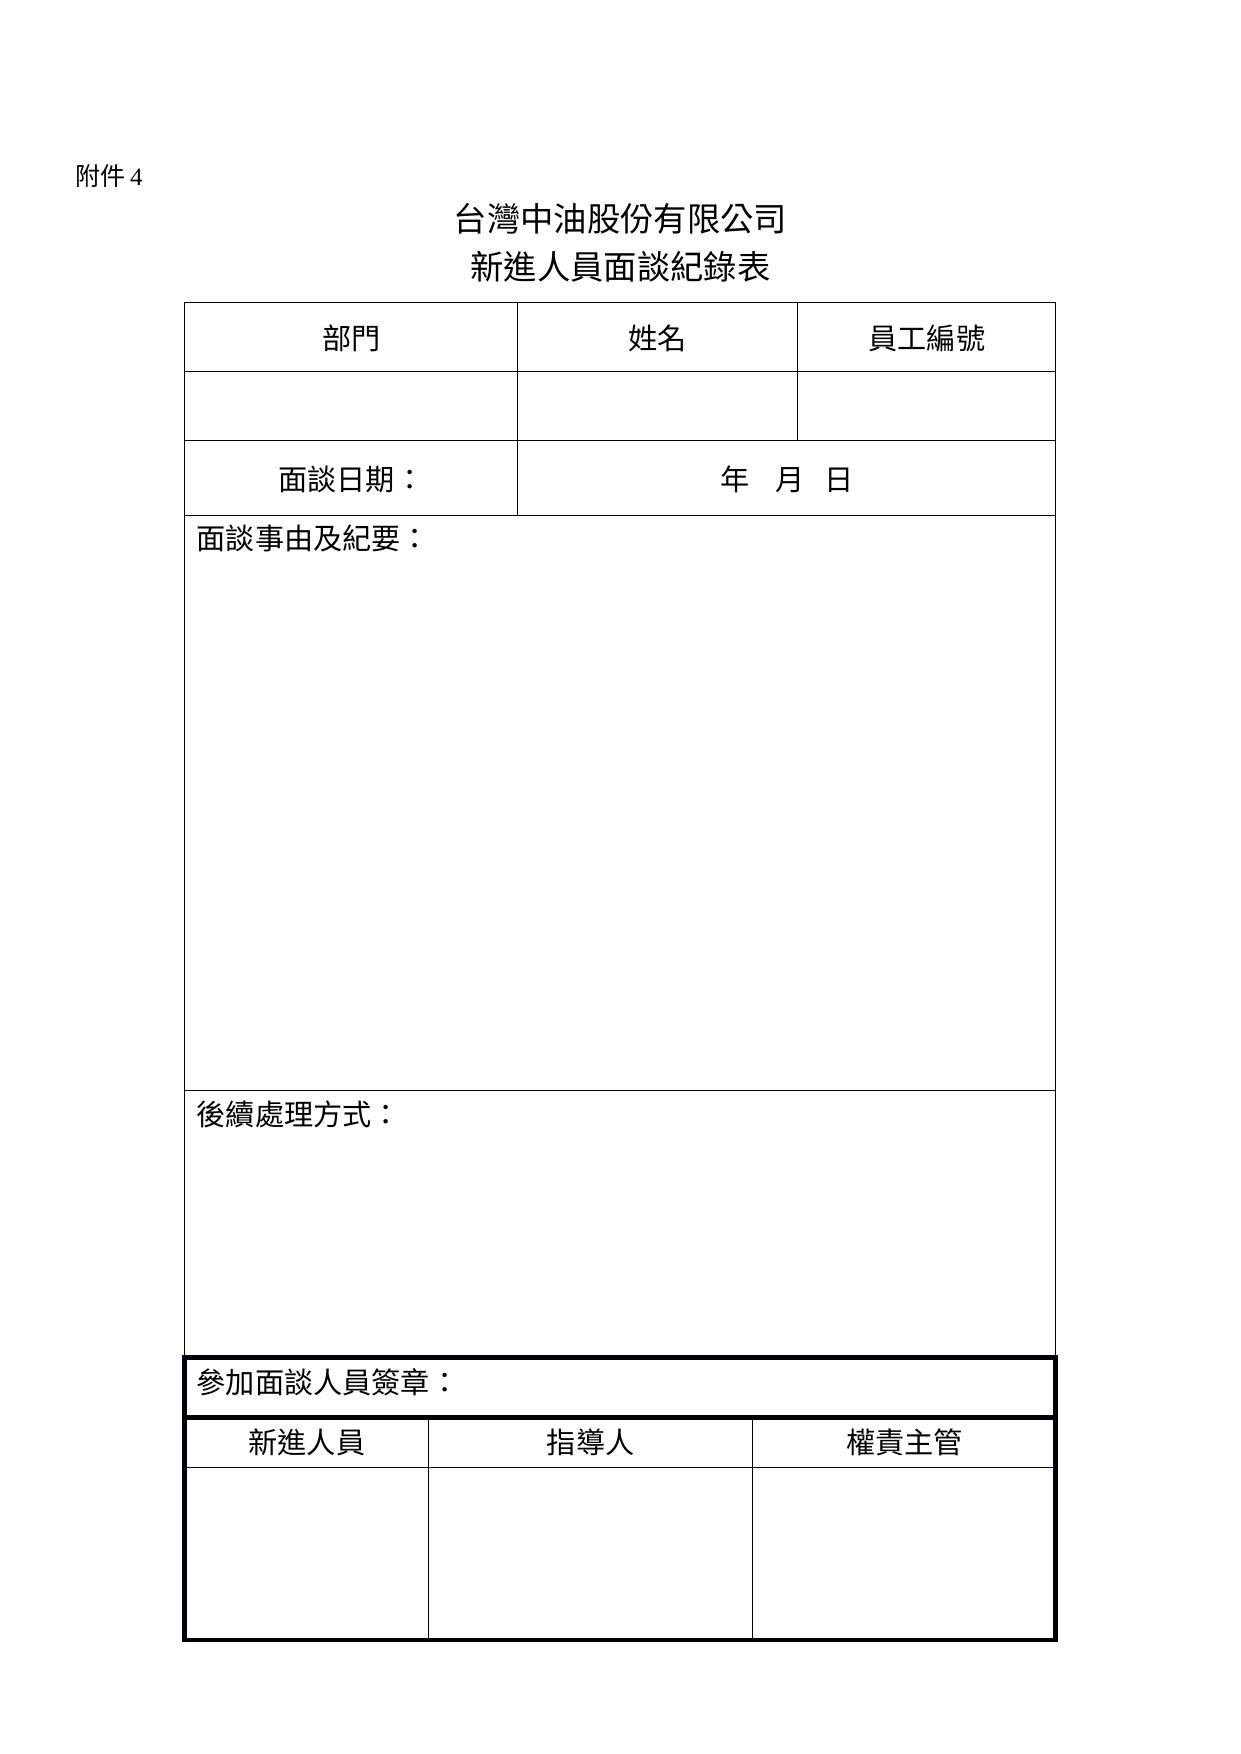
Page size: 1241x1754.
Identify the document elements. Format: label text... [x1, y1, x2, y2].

table_cell [187, 1468, 428, 1638]
table_cell [753, 1468, 1053, 1638]
table_cell 後續處理方式： [185, 1091, 1055, 1355]
table_cell 權責主管 [753, 1420, 1053, 1466]
table_cell [185, 372, 517, 439]
table_cell [798, 372, 1055, 439]
table_cell 年 月 日 [518, 441, 1055, 515]
table_header 部門 [185, 303, 517, 371]
table_cell 面談事由及紀要： [185, 516, 1055, 1090]
table_cell 新進人員 [187, 1420, 428, 1466]
text 附件4 [75, 157, 1165, 193]
table_header 員工編號 [798, 303, 1055, 371]
text 台灣中油股份有限公司 [75, 193, 1165, 241]
table_cell 指導人 [429, 1420, 752, 1466]
table_cell 參加面談人員簽章： [187, 1360, 1053, 1415]
table_header 姓名 [518, 303, 797, 371]
table_cell [429, 1468, 752, 1638]
text 新進人員面談紀錄表 [75, 241, 1165, 289]
table_cell 面談日期： [185, 441, 517, 515]
table_cell [518, 372, 797, 439]
